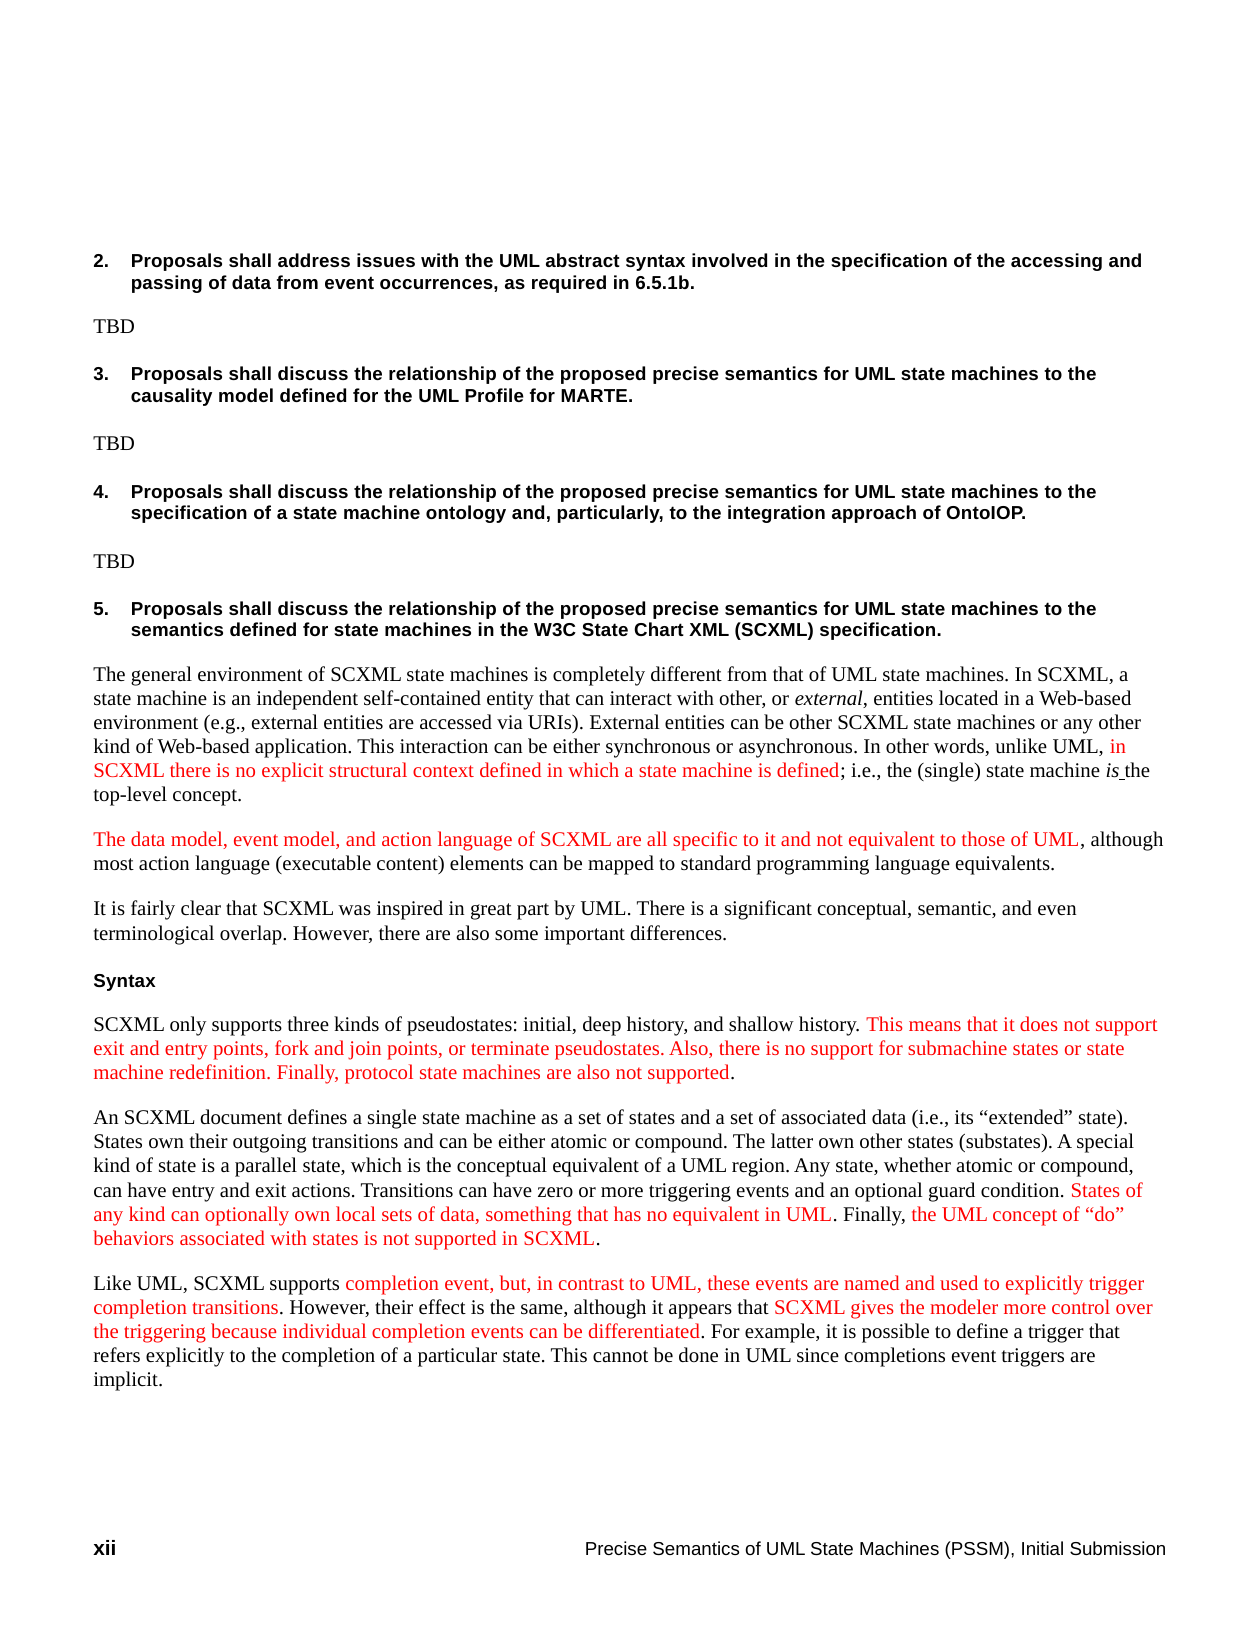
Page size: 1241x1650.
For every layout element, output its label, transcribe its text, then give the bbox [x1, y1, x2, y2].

subtitle TBD [93, 431, 1164, 455]
subtitle Syntax [93, 969, 1164, 991]
text TBD [93, 314, 1164, 338]
text It is fairly clear that SCXML was inspired in great part by UML. There is a significant conceptual, semantic, and even terminological overlap. However, there are also some important differences. [93, 896, 1164, 944]
subtitle Proposals shall discuss the relationship of the proposed precise semantics for UML state machines to the specification of a state machine ontology and, particularly, to the integration approach of OntoIOP. [93, 480, 1164, 523]
text An SCXML document defines a single state machine as a set of states and a set of associated data (i.e., its “extended” state). States own their outgoing transitions and can be either atomic or compound. The latter own other states (substates). A special kind of state is a parallel state, which is the conceptual equivalent of a UML region. Any state, whether atomic or compound, can have entry and exit actions. Transitions can have zero or more triggering events and an optional guard condition. States of any kind can optionally own local sets of data, something that has no equivalent in UML. Finally, the UML concept of “do” behaviors associated with states is not supported in SCXML. [93, 1105, 1164, 1250]
subtitle Proposals shall discuss the relationship of the proposed precise semantics for UML state machines to the semantics defined for state machines in the W3C State Chart XML (SCXML) specification. [93, 598, 1164, 641]
text Like UML, SCXML supports completion event, but, in contrast to UML, these events are named and used to explicitly trigger completion transitions. However, their effect is the same, although it appears that SCXML gives the modeler more control over the triggering because individual completion events can be differentiated. For example, it is possible to define a trigger that refers explicitly to the completion of a particular state. This cannot be done in UML since completions event triggers are implicit. [93, 1271, 1164, 1391]
text SCXML only supports three kinds of pseudostates: initial, deep history, and shallow history. This means that it does not support exit and entry points, fork and join points, or terminate pseudostates. Also, there is no support for submachine states or state machine redefinition. Finally, protocol state machines are also not supported. [93, 1012, 1164, 1084]
subtitle Proposals shall address issues with the UML abstract syntax involved in the specification of the accessing and passing of data from event occurrences, as required in 6.5.1b. [93, 250, 1164, 293]
subtitle TBD [93, 548, 1164, 573]
text The data model, event model, and action language of SCXML are all specific to it and not equivalent to those of UML, although most action language (executable content) elements can be mapped to standard programming language equivalents. [93, 827, 1164, 875]
subtitle Proposals shall discuss the relationship of the proposed precise semantics for UML state machines to the causality model defined for the UML Profile for MARTE. [93, 363, 1164, 406]
text The general environment of SCXML state machines is completely different from that of UML state machines. In SCXML, a state machine is an independent self-contained entity that can interact with other, or external, entities located in a Web-based environment (e.g., external entities are accessed via URIs). External entities can be other SCXML state machines or any other kind of Web-based application. This interaction can be either synchronous or asynchronous. In other words, unlike UML, in SCXML there is no explicit structural context defined in which a state machine is defined; i.e., the (single) state machine is the top-level concept. [93, 662, 1164, 806]
